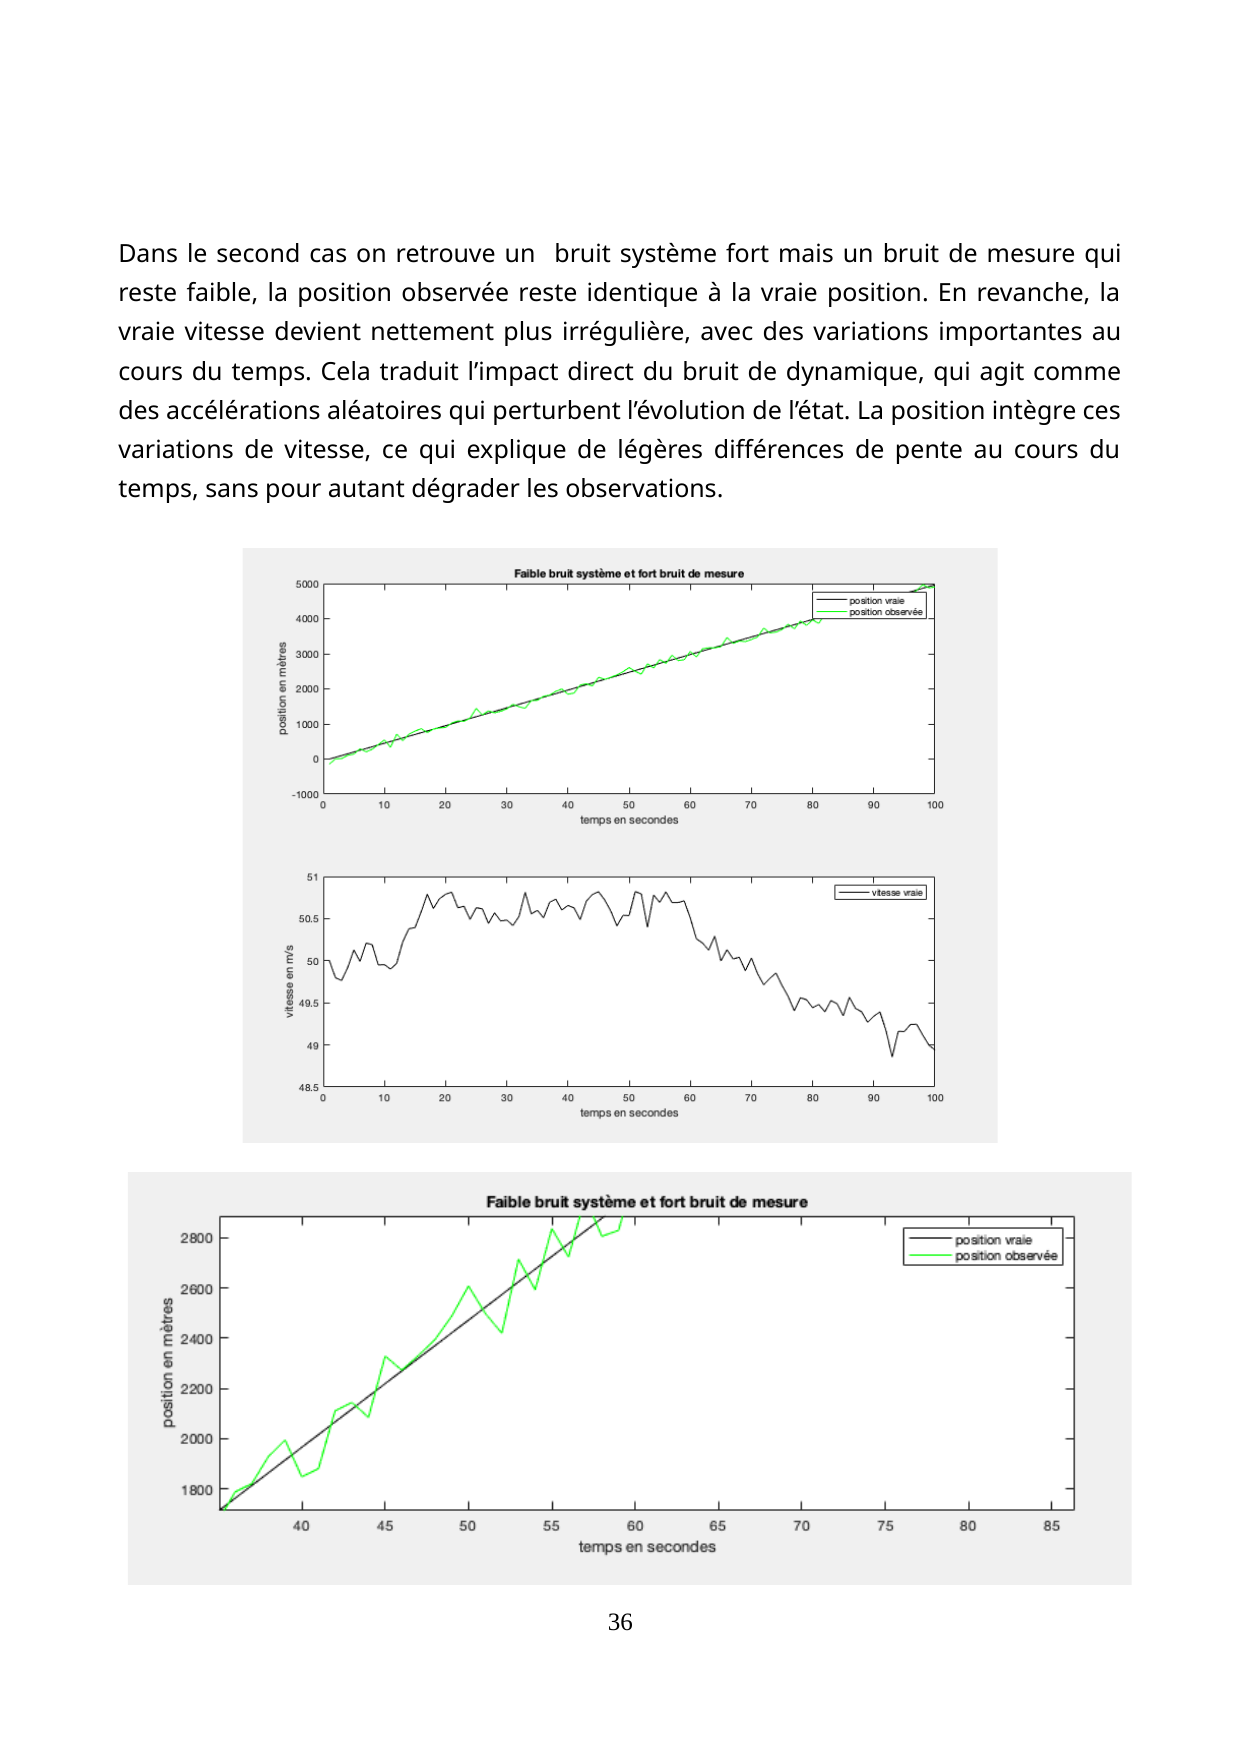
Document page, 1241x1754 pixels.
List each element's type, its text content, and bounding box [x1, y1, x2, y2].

picture [127, 1172, 1132, 1585]
picture [242, 548, 998, 1143]
text Dans le second cas on retrouve un bruit système fort mais un bruit de mesure qui reste faible, la position observée reste identique à la vraie position. En revanche, la vraie vitesse devient nettement plus irrégulière, avec des variations importantes au cours du temps. Cela traduit l’impact direct du bruit de dynamique, qui agit comme des accélérations aléatoires qui perturbent l’évolution de l’état. La position intègre ces variations de vitesse, ce qui explique de légères différences de pente au cours du temps, sans pour autant dégrader les observations. [118, 236, 1122, 505]
